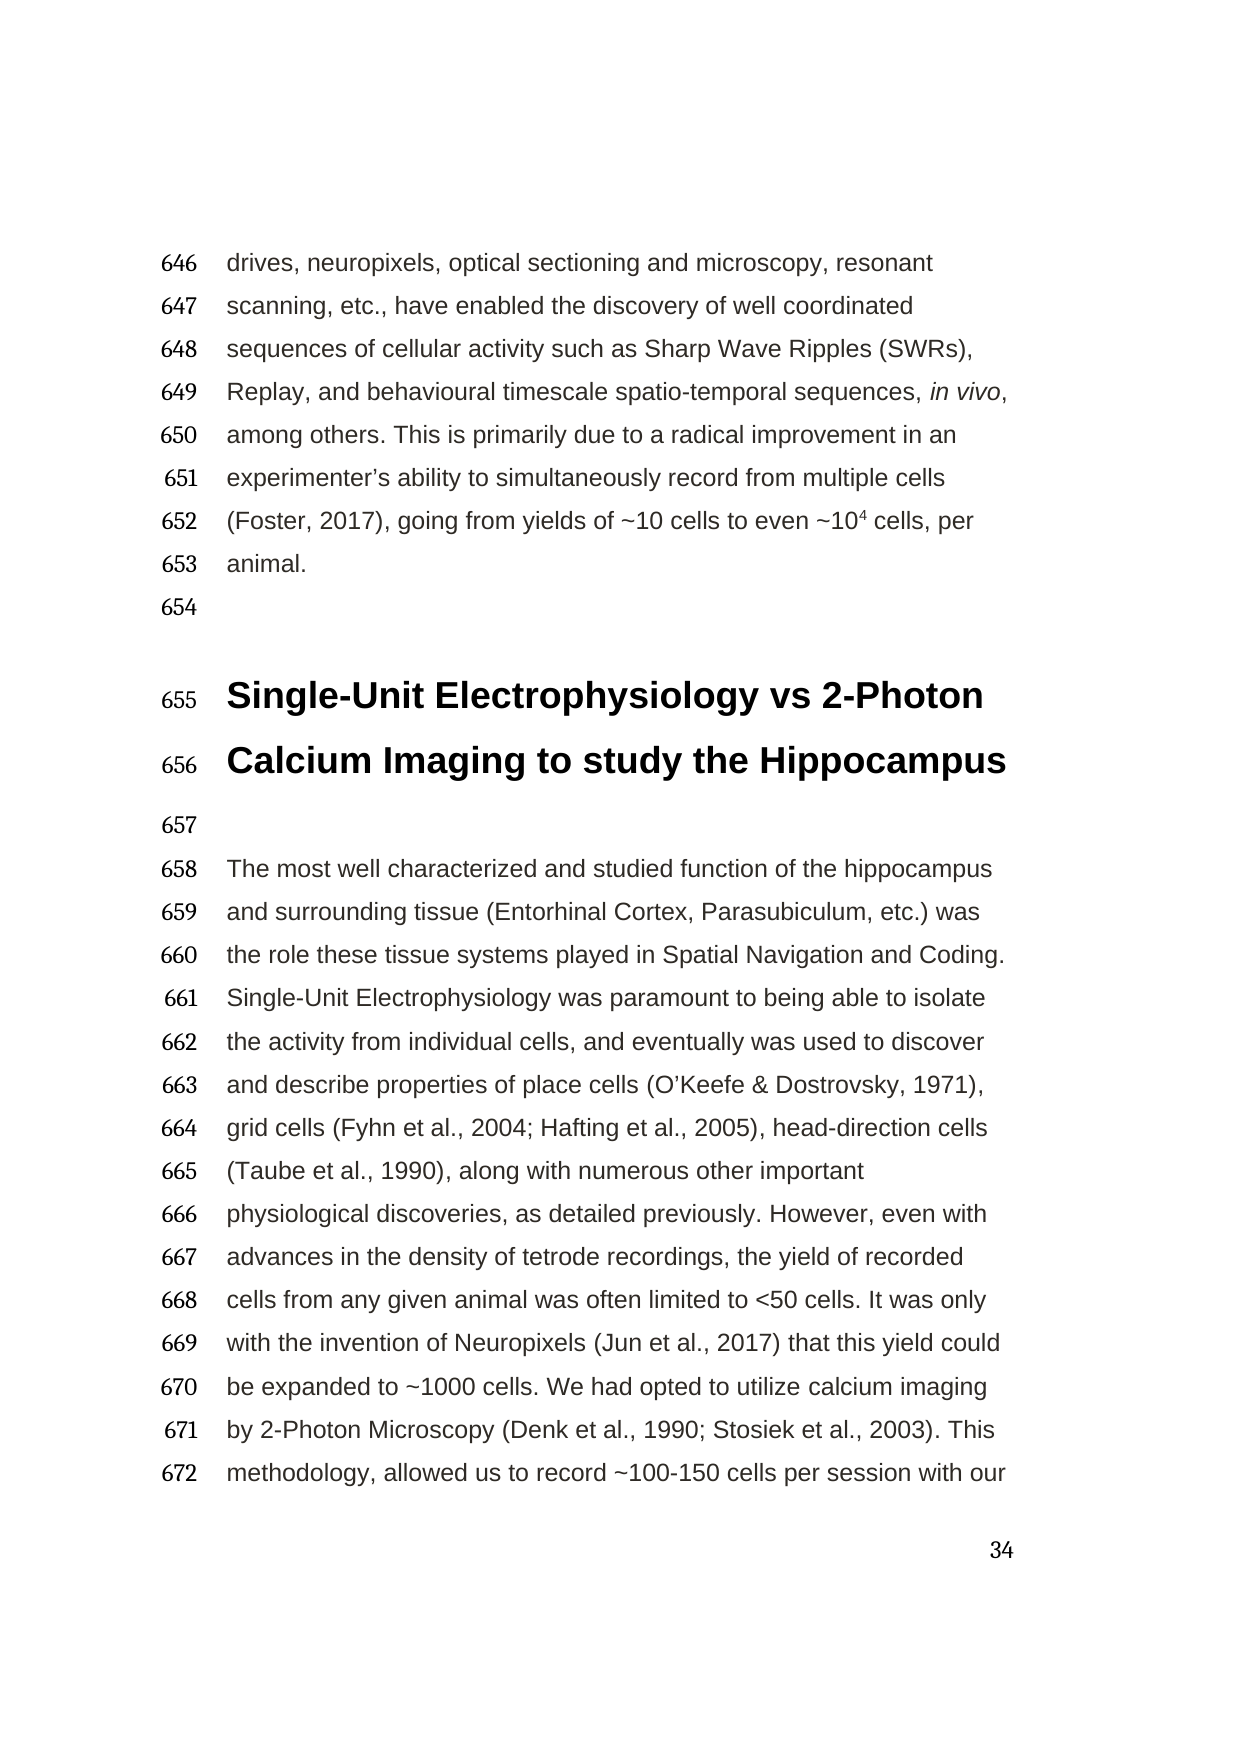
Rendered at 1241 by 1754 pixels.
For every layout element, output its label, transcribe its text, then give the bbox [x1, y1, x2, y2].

text drives, neuropixels, optical sectioning and microscopy, resonant scanning, etc., have enabled the discovery of well coordinated sequences of cellular activity such as Sharp Wave Ripples (SWRs), Replay, and behavioural timescale spatio-temporal sequences, in vivo, among others. This is primarily due to a radical improvement in an experimenter’s ability to simultaneously record from multiple cells (Foster, 2017)⁠, going from yields of ~10 cells to even ~104 cells, per animal. [226, 248, 1014, 578]
text The most well characterized and studied function of the hippocampus and surrounding tissue (Entorhinal Cortex, Parasubiculum, etc.) was the role these tissue systems played in Spatial Navigation and Coding. Single-Unit Electrophysiology was paramount to being able to isolate the activity from individual cells, and eventually was used to discover and describe properties of place cells (O’Keefe & Dostrovsky, 1971)⁠, grid cells (Fyhn et al., 2004; Hafting et al., 2005)⁠, head-direction cells (Taube et al., 1990)⁠, along with numerous other important physiological discoveries, as detailed previously. However, even with advances in the density of tetrode recordings, the yield of recorded cells from any given animal was often limited to <50 cells. It was only with the invention of Neuropixels (Jun et al., 2017) that this yield could be expanded to ~1000 cells. We had opted to utilize calcium imaging by 2-Photon Microscopy (Denk et al., 1990; Stosiek et al., 2003)⁠. This methodology, allowed us to record ~100-150 cells per session with our [226, 854, 1014, 1487]
subtitle Single-Unit Electrophysiology vs 2-Photon Calcium Imaging to study the Hippocampus [226, 673, 1014, 781]
